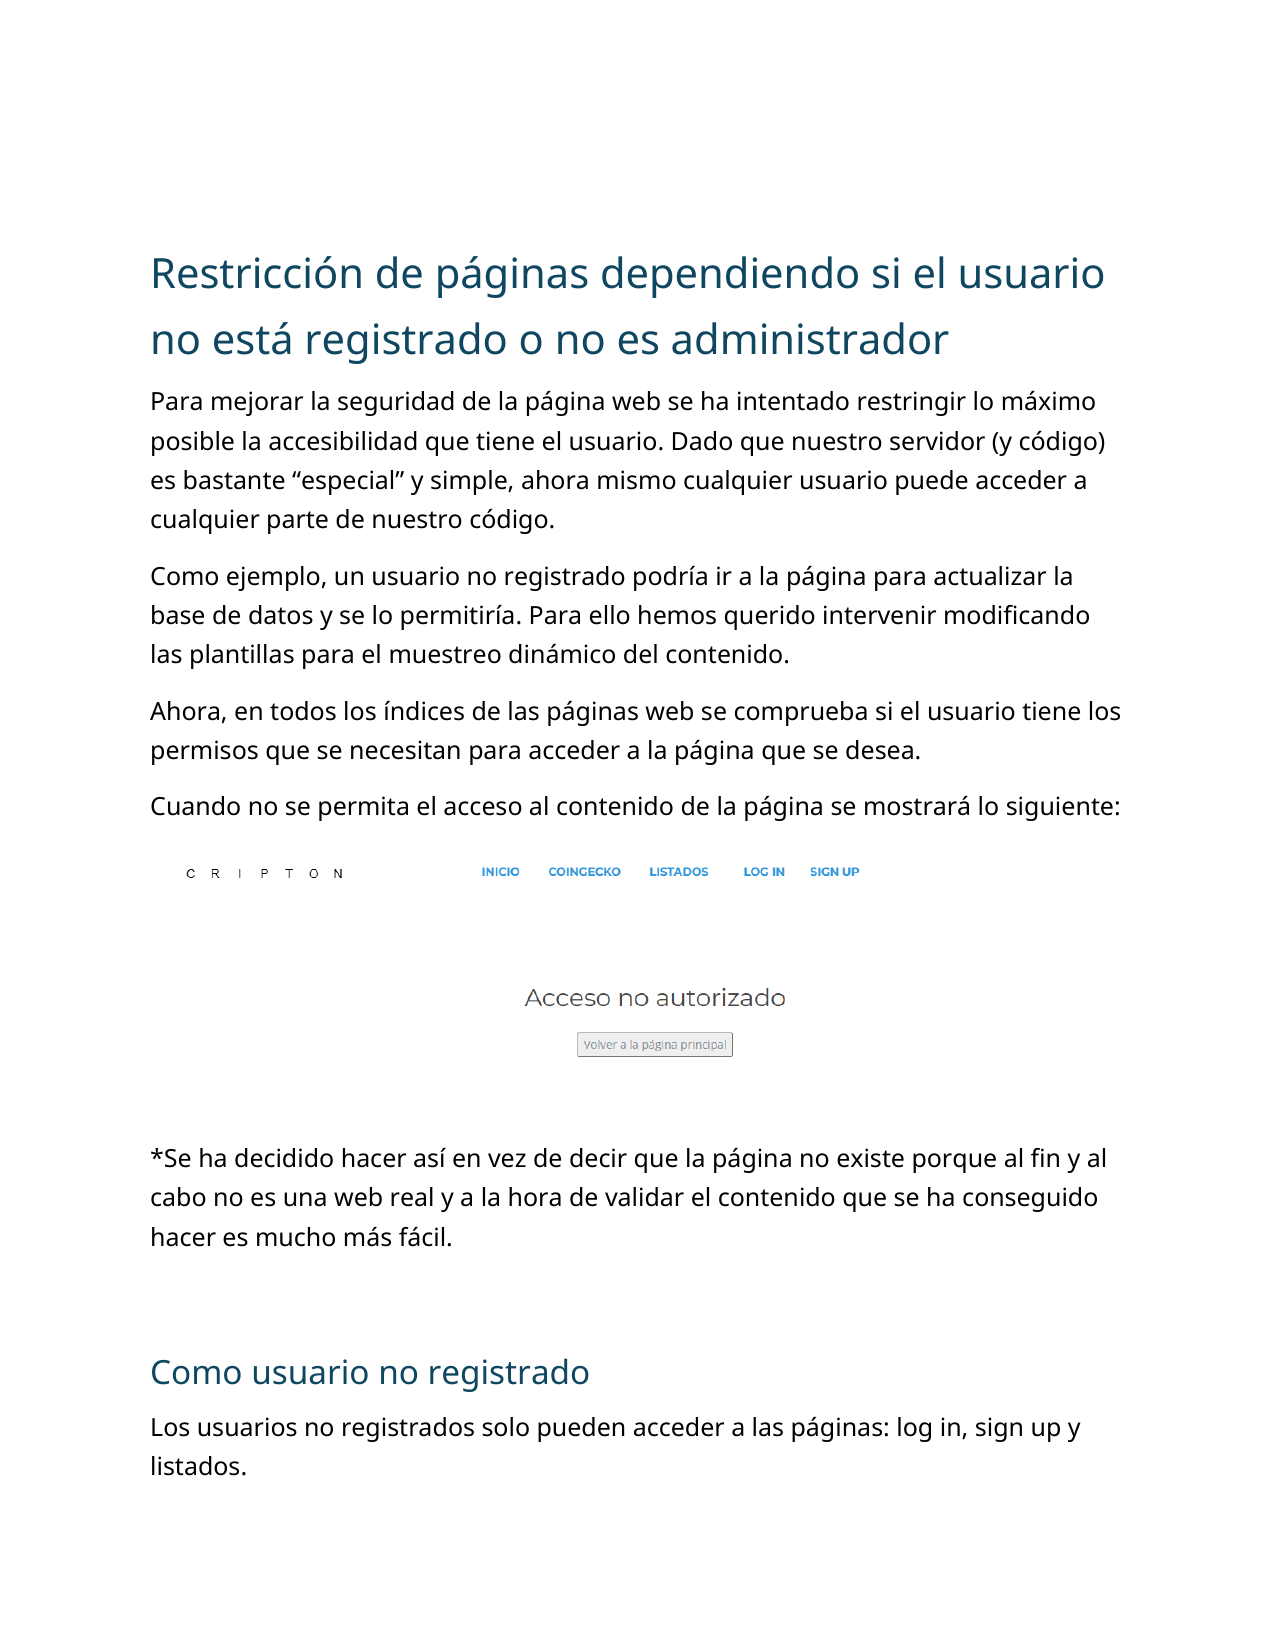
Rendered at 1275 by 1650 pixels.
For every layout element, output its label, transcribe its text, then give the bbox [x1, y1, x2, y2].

text Los usuarios no registrados solo pueden acceder a las páginas: log in, sign up y listados. [150, 1409, 1125, 1483]
text Para mejorar la seguridad de la página web se ha intentado restringir lo máximo posible la accesibilidad que tiene el usuario. Dado que nuestro servidor (y código) es bastante “especial” y simple, ahora mismo cualquier usuario puede acceder a cualquier parte de nuestro código. [150, 384, 1125, 536]
text Ahora, en todos los índices de las páginas web se comprueba si el usuario tiene los permisos que se necesitan para acceder a la página que se desea. [150, 693, 1125, 767]
subtitle Restricción de páginas dependiendo si el usuario no está registrado o no es administrador [150, 244, 1125, 366]
text Como ejemplo, un usuario no registrado podría ir a la página para actualizar la base de datos y se lo permitiría. Para ello hemos querido intervenir modificando las plantillas para el muestreo dinámico del contenido. [150, 558, 1125, 671]
text *Se ha decidido hacer así en vez de decir que la página no existe porque al fin y al cabo no es una web real y a la hora de validar el contenido que se ha conseguido hacer es mucho más fácil. [150, 1141, 1125, 1254]
text Cuando no se permita el acceso al contenido de la página se mostrará lo siguiente: [150, 789, 1125, 823]
subtitle Como usuario no registrado [150, 1348, 1125, 1394]
